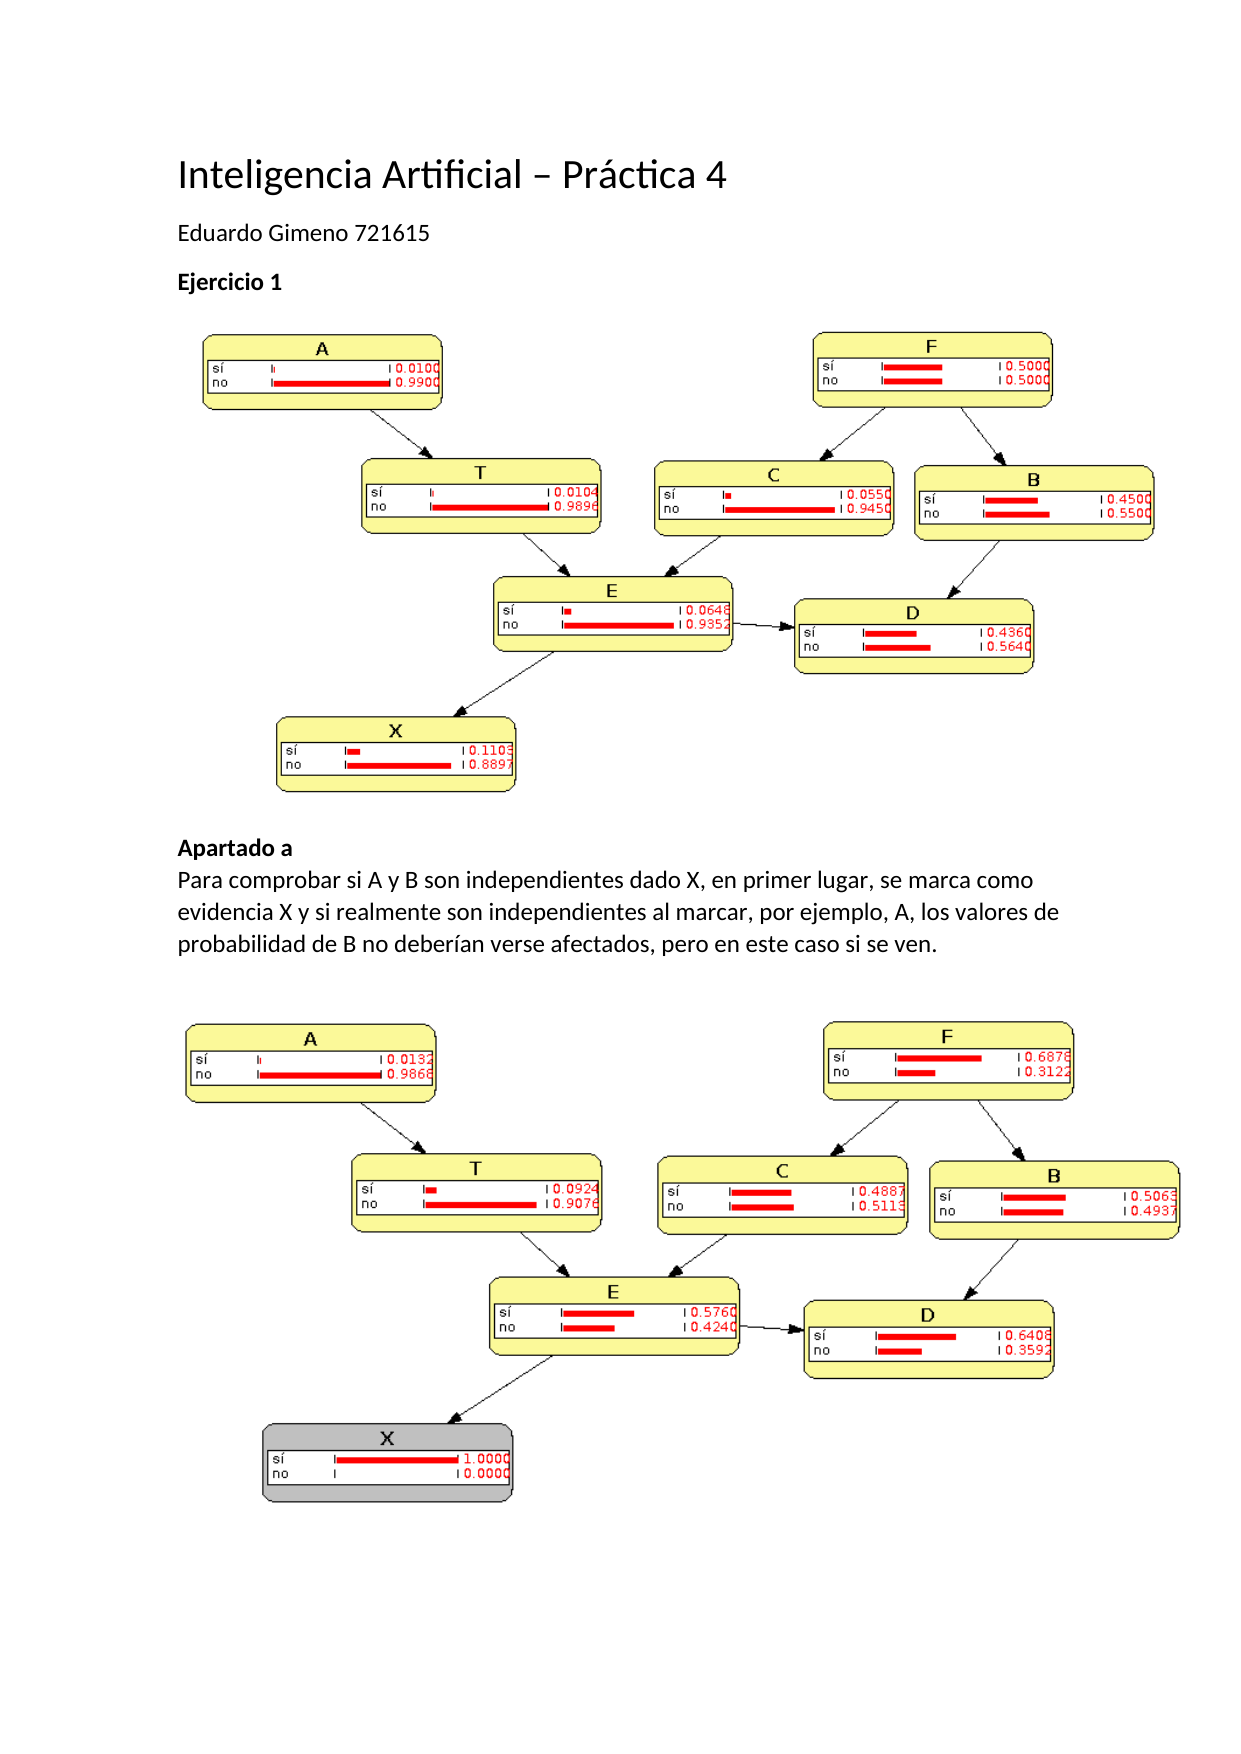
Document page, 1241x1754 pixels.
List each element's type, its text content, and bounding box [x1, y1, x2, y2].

text Eduardo Gimeno 721615 [177, 218, 1063, 248]
text Apartado a [177, 833, 1063, 863]
text Ejercicio 1 [177, 266, 1063, 297]
text Inteligencia Artificial – Práctica 4 [177, 148, 1063, 198]
text Para comprobar si A y B son independientes dado X, en primer lugar, se marca como evidencia X y si realmente son independientes al marcar, por ejemplo, A, los valores de probabilidad de B no deberían verse afectados, pero en este caso si se ven. [177, 864, 1063, 959]
